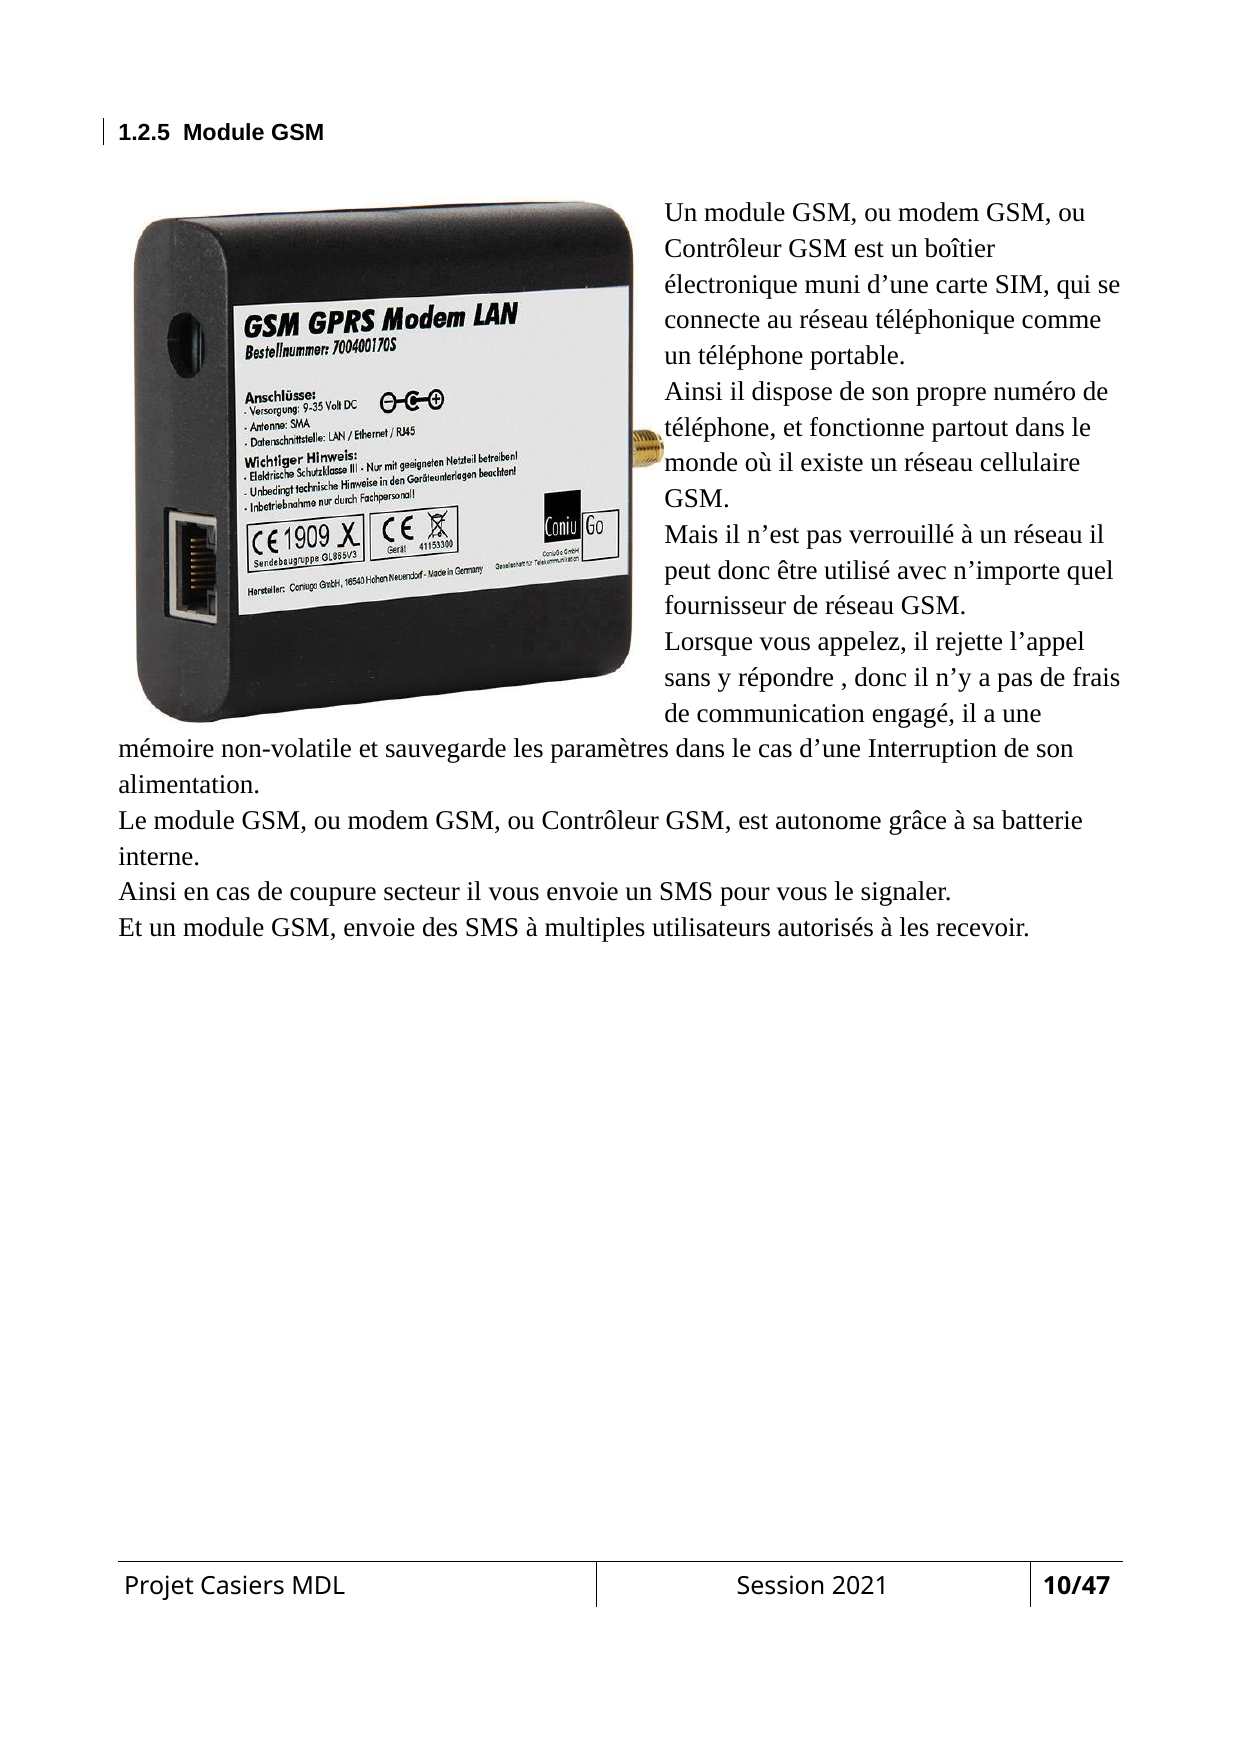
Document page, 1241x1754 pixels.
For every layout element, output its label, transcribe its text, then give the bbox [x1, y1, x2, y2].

subtitle 1.2.5 Module GSM [118, 118, 1122, 145]
text Un module GSM, ou modem GSM, ou Contrôleur GSM est un boîtier électronique muni d’une carte SIM, qui se connecte au réseau téléphonique comme un téléphone portable. Ainsi il dispose de son propre numéro de téléphone, et fonctionne partout dans le monde où il existe un réseau cellulaire GSM. Mais il n’est pas verrouillé à un réseau il peut donc être utilisé avec n’importe quel fournisseur de réseau GSM. Lorsque vous appelez, il rejette l’appel sans y répondre , donc il n’y a pas de frais de communication engagé, il a une mémoire non-volatile et sauvegarde les paramètres dans le cas d’une Interruption de son alimentation. Le module GSM, ou modem GSM, ou Contrôleur GSM, est autonome grâce à sa batterie interne. Ainsi en cas de coupure secteur il vous envoie un SMS pour vous le signaler. Et un module GSM, envoie des SMS à multiples utilisateurs autorisés à les recevoir. [118, 196, 1122, 942]
picture [129, 196, 665, 731]
